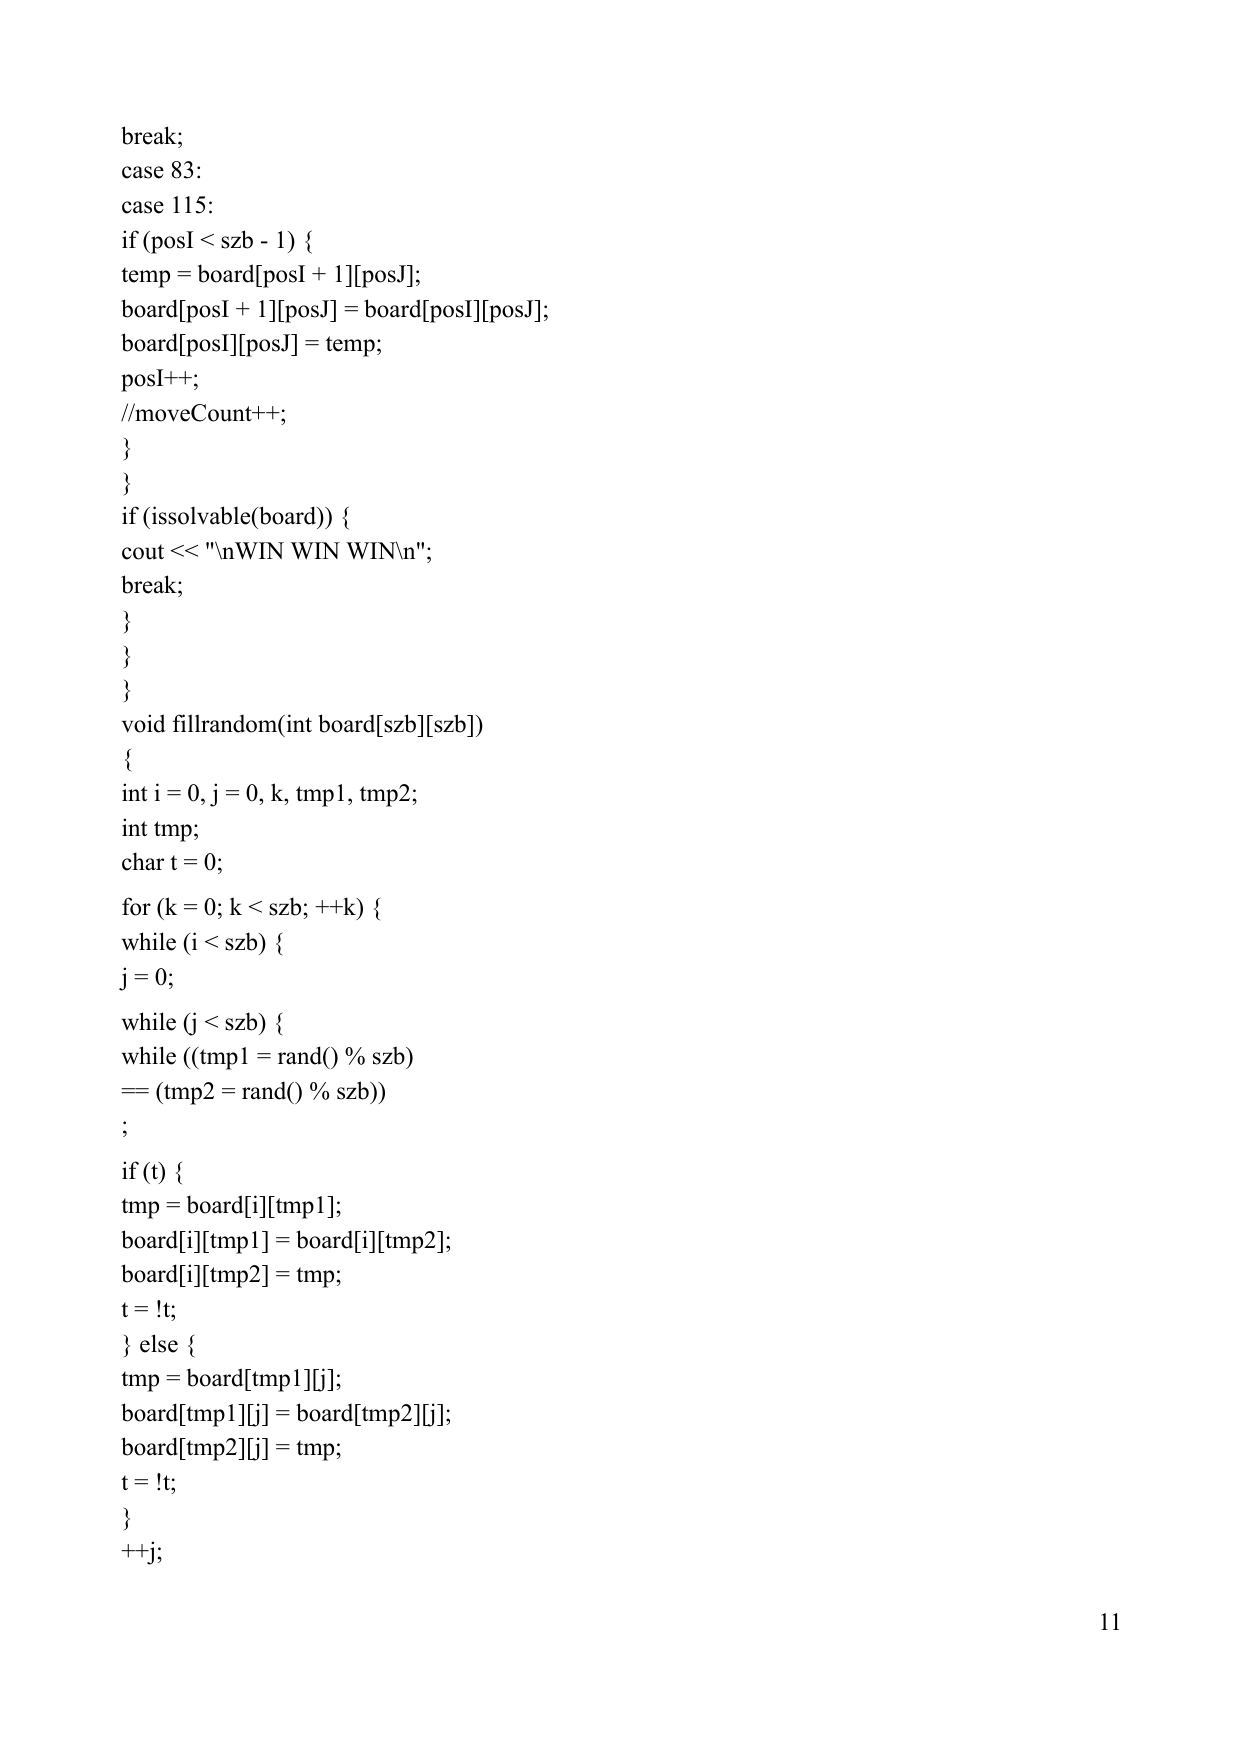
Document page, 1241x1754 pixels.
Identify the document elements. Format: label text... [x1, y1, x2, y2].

table_header if (issolvable(board)) { [118, 499, 364, 533]
table_header } else { [118, 1326, 211, 1360]
table_header while (j < szb) { [118, 1004, 298, 1038]
table_header board[tmp2][j] = tmp; [118, 1430, 353, 1464]
table_header case 115: [118, 187, 227, 222]
table_header } [118, 671, 148, 706]
table_header == (tmp2 = rand() % szb)) [118, 1073, 399, 1108]
table_header for (k = 0; k < szb; ++k) { [118, 890, 395, 924]
table_header temp = board[posI + 1][posJ]; [118, 256, 433, 291]
table_header while (i < szb) { [118, 924, 298, 959]
table_header tmp = board[i][tmp1]; [118, 1188, 353, 1222]
table_header break; [118, 568, 197, 602]
table_header board[posI + 1][posJ] = board[posI][posJ]; [118, 291, 558, 326]
table_header while ((tmp1 = rand() % szb) [118, 1039, 426, 1073]
table_header posI++; [118, 360, 213, 395]
table_header { [118, 741, 148, 775]
table_header tmp = board[tmp1][j]; [118, 1360, 353, 1395]
table_header t = !t; [118, 1291, 189, 1326]
table_header [118, 993, 136, 1004]
table_header j = 0; [118, 959, 187, 993]
table_header int i = 0, j = 0, k, tmp1, tmp2; [118, 775, 429, 810]
table_header } [118, 429, 148, 464]
table_header } [118, 637, 148, 671]
table_header if (posI < szb - 1) { [118, 222, 327, 256]
table_header char t = 0; [118, 844, 236, 879]
table_header cout << "\nWIN WIN WIN\n"; [118, 533, 447, 568]
table_header ++j; [118, 1533, 176, 1568]
table_header [118, 1142, 136, 1153]
table_header ; [118, 1108, 142, 1142]
table_header board[tmp1][j] = board[tmp2][j]; [118, 1395, 461, 1429]
table_header int tmp; [118, 810, 212, 844]
table_header board[i][tmp2] = tmp; [118, 1257, 353, 1291]
table_header } [118, 602, 148, 637]
table_header //moveCount++; [118, 395, 300, 429]
table_header if (t) { [118, 1153, 198, 1187]
table_header void fillrandom(int board[szb][szb]) [118, 706, 494, 741]
table_header board[posI][posJ] = temp; [118, 326, 393, 360]
table_header } [118, 464, 148, 498]
table_header t = !t; [118, 1464, 189, 1499]
table_header break; [118, 118, 197, 153]
table_header case 83: [118, 153, 216, 187]
table_header } [118, 1499, 148, 1533]
table_header board[i][tmp1] = board[i][tmp2]; [118, 1222, 461, 1257]
table_header [118, 879, 136, 889]
